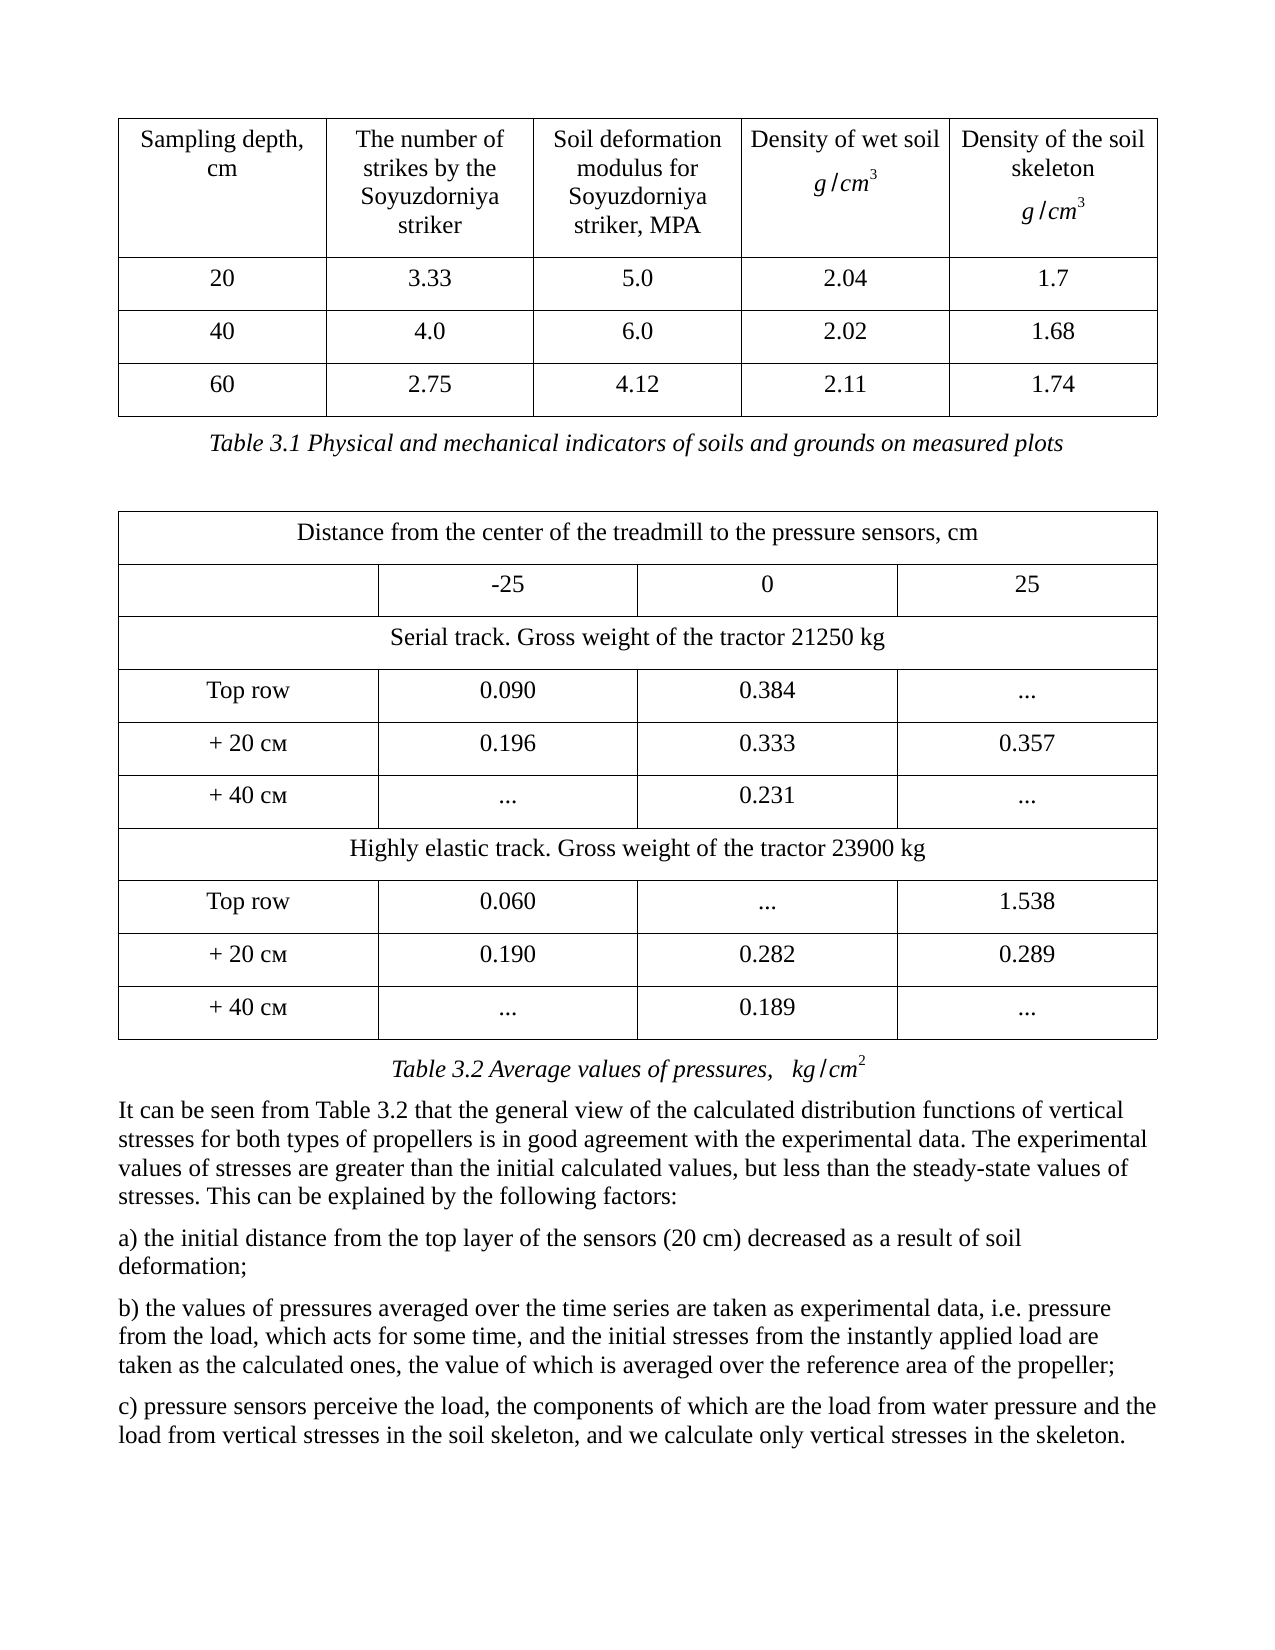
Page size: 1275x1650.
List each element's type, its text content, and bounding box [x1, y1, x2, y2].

table_cell 5.0 [534, 258, 741, 310]
table_cell 1.68 [950, 311, 1157, 363]
table_cell ... [379, 776, 637, 828]
table_header Soil deformation modulus for Soyuzdorniya striker, MPA [534, 119, 741, 257]
table_cell 0.060 [379, 881, 637, 933]
table_cell 2.04 [742, 258, 949, 310]
table_cell 0.289 [898, 934, 1157, 986]
table_header The number of strikes by the Soyuzdorniya striker [327, 119, 533, 257]
table_cell Top row [119, 670, 378, 722]
table_cell 2.75 [327, 364, 533, 416]
table_cell + 40 см [119, 776, 378, 828]
table_header Sampling depth, cm [119, 119, 326, 257]
table_cell + 40 см [119, 987, 378, 1039]
table_header Distance from the center of the treadmill to the pressure sensors, cm [119, 512, 1157, 563]
table_cell 25 [898, 565, 1157, 616]
table_cell 4.0 [327, 311, 533, 363]
table_cell Top row [119, 881, 378, 933]
text a) the initial distance from the top layer of the sensors (20 cm) decreased as a result of soil deformation; [118, 1223, 1157, 1280]
table_cell 1.538 [898, 881, 1157, 933]
table_cell -25 [379, 565, 637, 616]
table_cell ... [898, 987, 1157, 1039]
table_cell + 20 см [119, 723, 378, 775]
text It can be seen from Table 3.2 that the general view of the calculated distribution functions of vertical stresses for both types of propellers is in good agreement with the experimental data. The experimental values ​​of stresses are greater than the initial calculated values, but less than the steady-state values ​​of stresses. This can be explained by the following factors: [118, 1095, 1157, 1210]
table_header Density of the soil skeleton [950, 119, 1157, 257]
table_cell Highly elastic track. Gross weight of the tractor 23900 kg [119, 829, 1157, 880]
text Table 3.2 Average values of pressures, [118, 1051, 1157, 1083]
table_cell 0.384 [638, 670, 897, 722]
table_cell [119, 565, 378, 616]
table_cell 0.190 [379, 934, 637, 986]
table_cell 2.11 [742, 364, 949, 416]
table_cell 40 [119, 311, 326, 363]
table_cell 2.02 [742, 311, 949, 363]
text b) the values ​​of pressures averaged over the time series are taken as experimental data, i.e. pressure from the load, which acts for some time, and the initial stresses from the instantly applied load are taken as the calculated ones, the value of which is averaged over the reference area of ​​the propeller; [118, 1293, 1157, 1379]
table_cell ... [379, 987, 637, 1039]
table_cell ... [638, 881, 897, 933]
table_cell 0.196 [379, 723, 637, 775]
table_cell ... [898, 670, 1157, 722]
table_cell 0.282 [638, 934, 897, 986]
table_cell 0.090 [379, 670, 637, 722]
text Table 3.1 Physical and mechanical indicators of soils and grounds on measured plots [118, 428, 1157, 457]
text c) pressure sensors perceive the load, the components of which are the load from water pressure and the load from vertical stresses in the soil skeleton, and we calculate only vertical stresses in the skeleton. [118, 1391, 1157, 1449]
table_cell + 20 см [119, 934, 378, 986]
table_cell 0.357 [898, 723, 1157, 775]
table_cell 1.74 [950, 364, 1157, 416]
table_cell 0 [638, 565, 897, 616]
table_cell 60 [119, 364, 326, 416]
table_cell 6.0 [534, 311, 741, 363]
table_cell 0.333 [638, 723, 897, 775]
table_cell Serial track. Gross weight of the tractor 21250 kg [119, 617, 1157, 669]
table_cell 1.7 [950, 258, 1157, 310]
table_cell ... [898, 776, 1157, 828]
table_cell 0.189 [638, 987, 897, 1039]
table_cell 0.231 [638, 776, 897, 828]
table_cell 3.33 [327, 258, 533, 310]
table_header Density of wet soil [742, 119, 949, 257]
table_cell 4.12 [534, 364, 741, 416]
table_cell 20 [119, 258, 326, 310]
